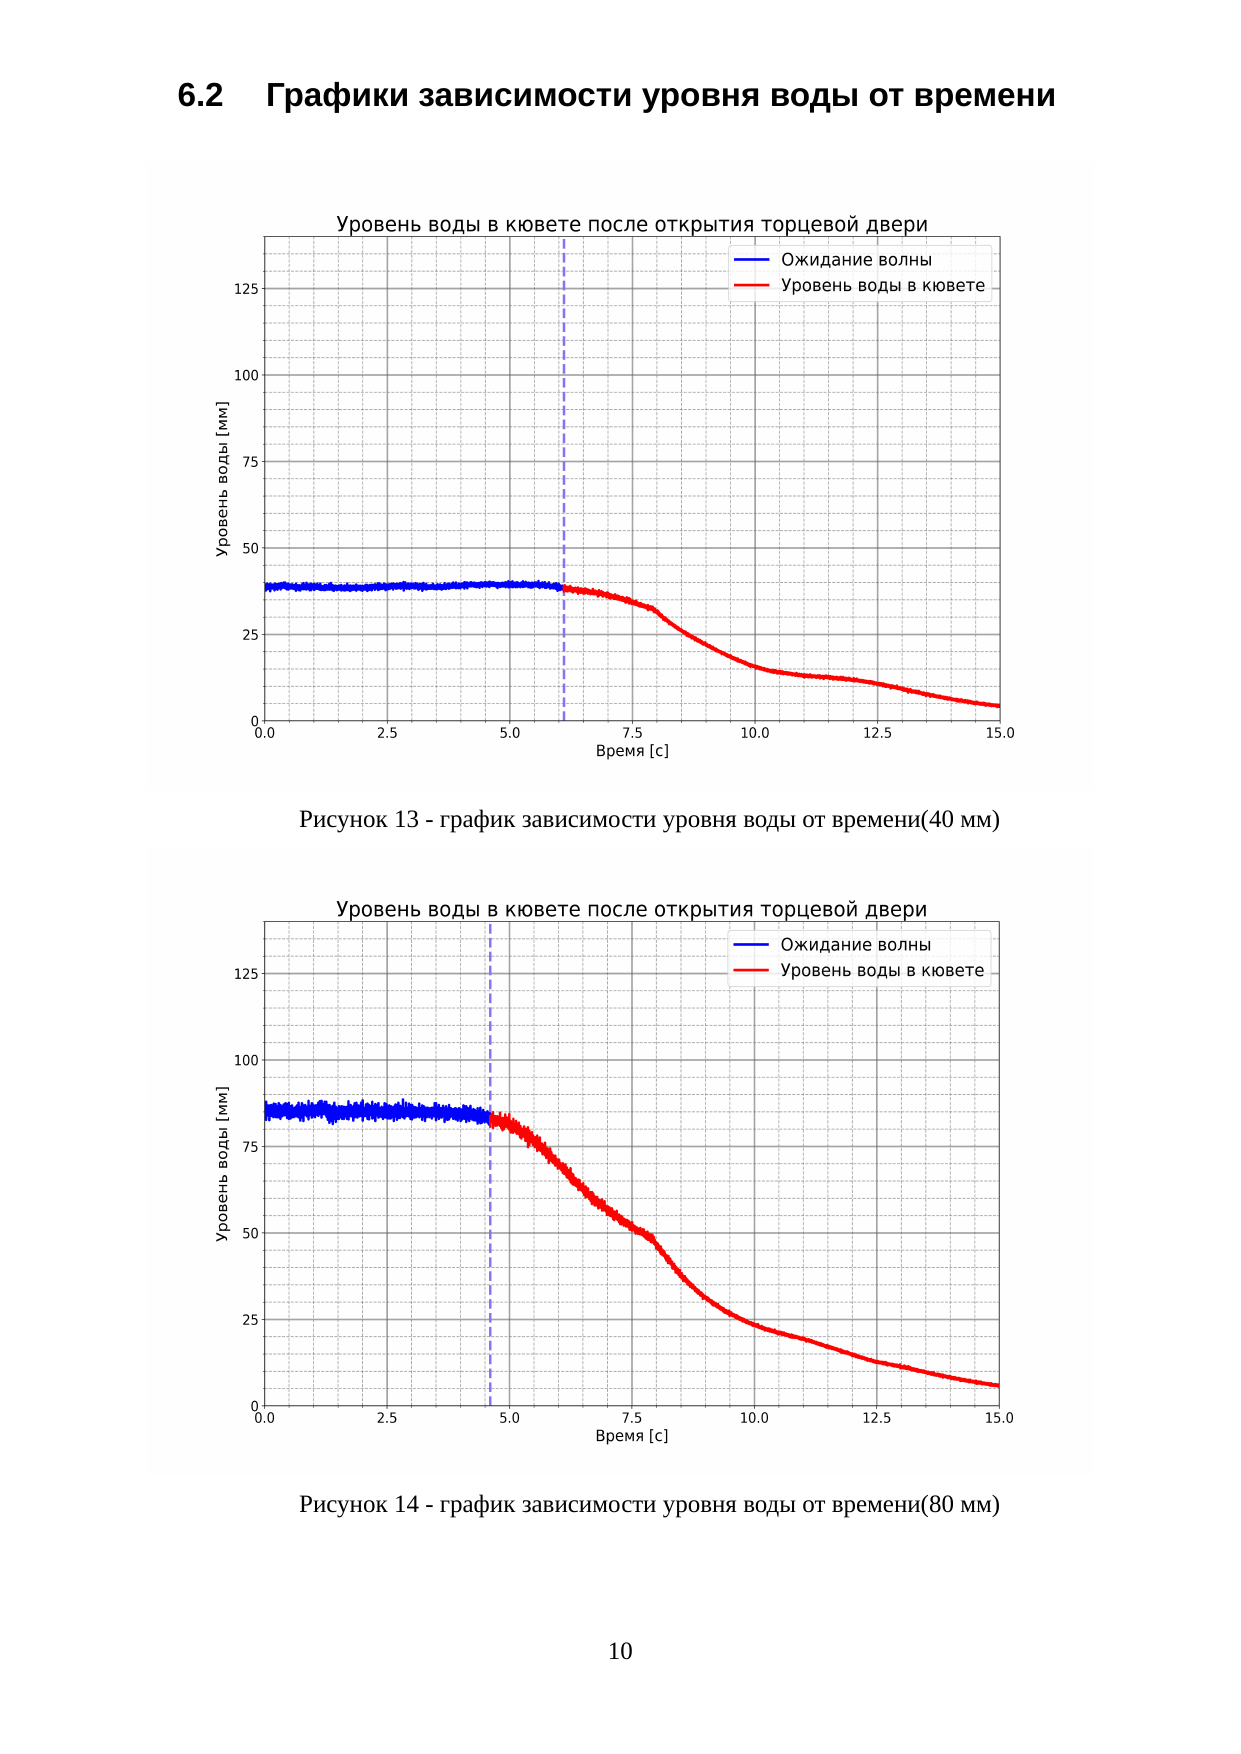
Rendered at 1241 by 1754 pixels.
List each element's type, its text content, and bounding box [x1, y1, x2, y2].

text Рисунок 14 - график зависимости уровня воды от времени(80 мм) [118, 847, 1122, 1517]
subtitle Графики зависимости уровня воды от времени [118, 75, 1122, 113]
picture [147, 847, 1094, 1475]
picture [146, 162, 1095, 790]
text Рисунок 13 - график зависимости уровня воды от времени(40 мм) [118, 162, 1122, 833]
